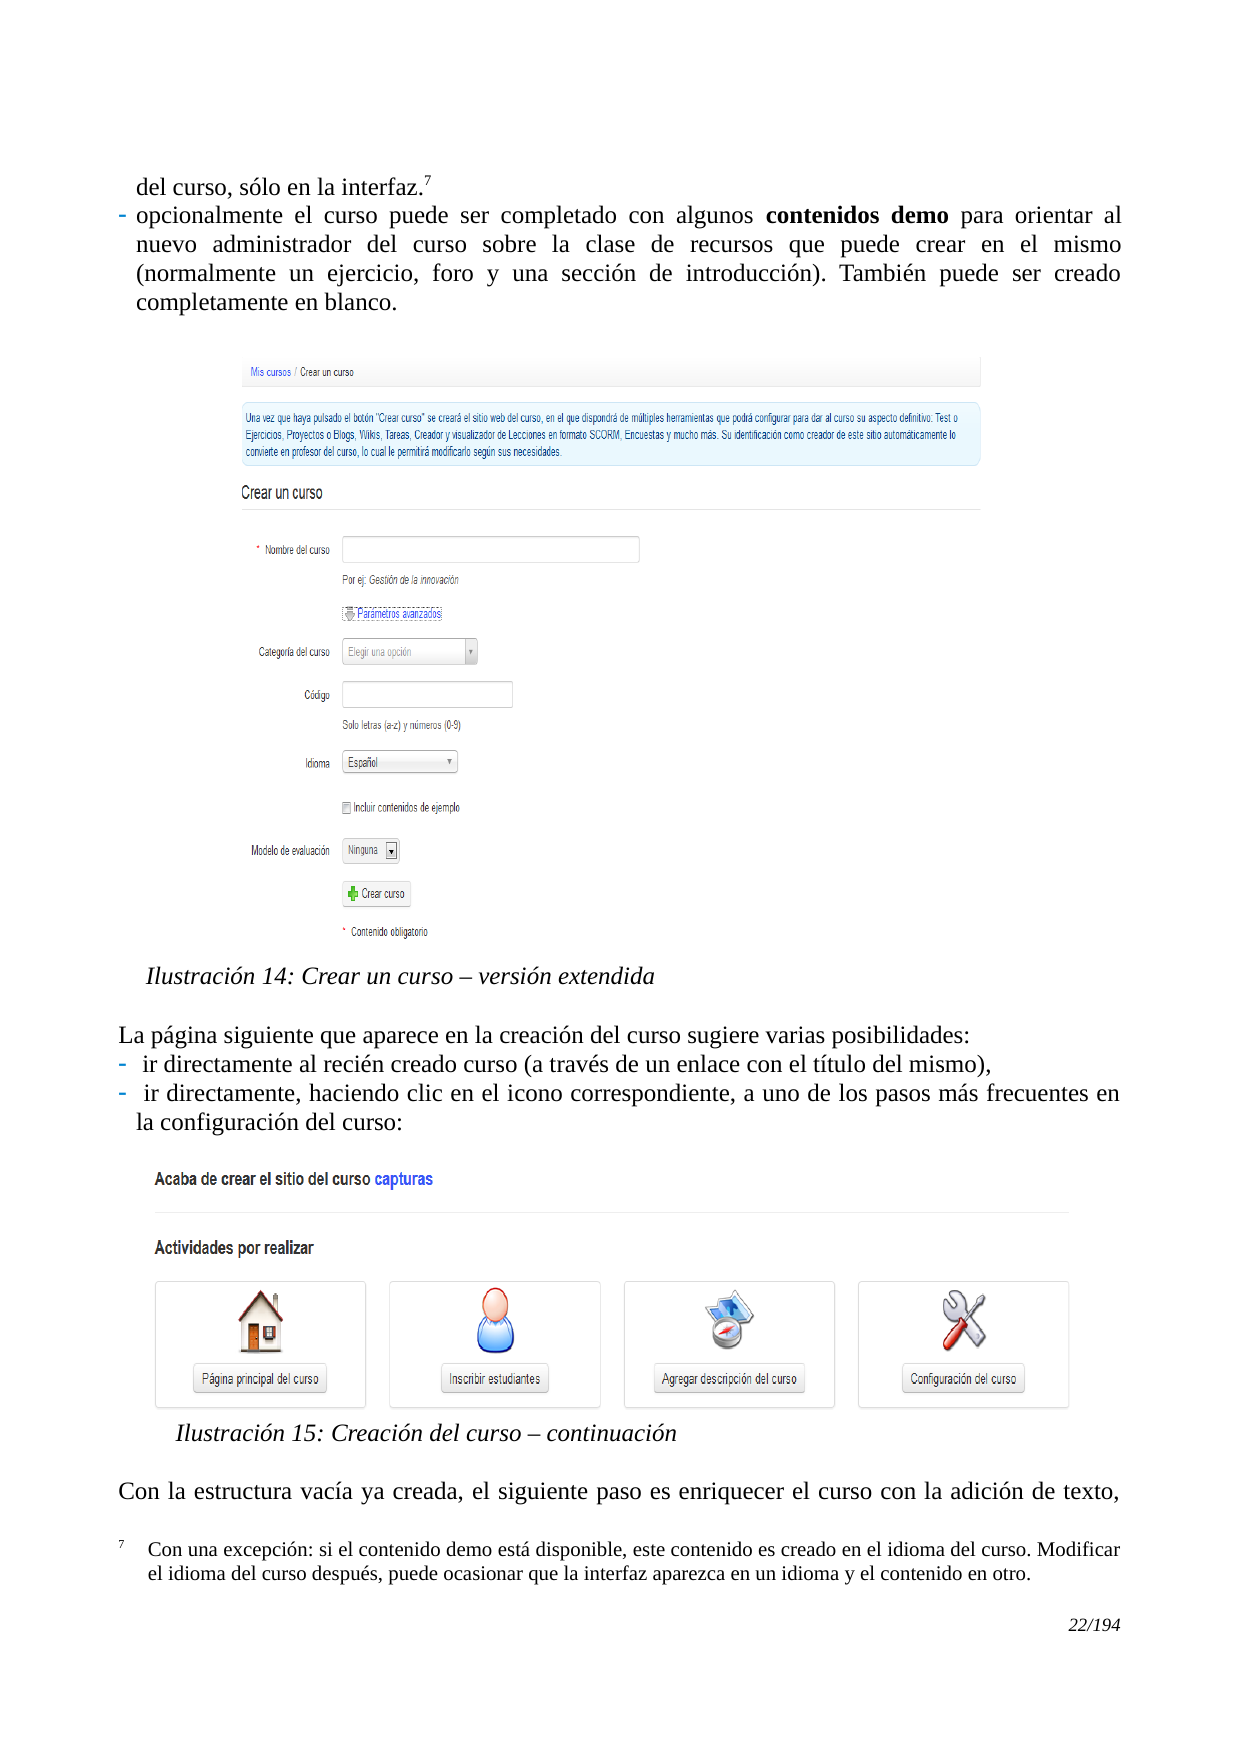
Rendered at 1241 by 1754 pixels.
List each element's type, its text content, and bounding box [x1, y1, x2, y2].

text Ilustración 14: Crear un curso – versión extendida [146, 961, 1113, 990]
list ir directamente al recién creado curso (a través de un enlace con el título del mismo), [118, 1049, 1122, 1078]
list ir directamente, haciendo clic en el icono correspondiente, a uno de los pasos más frecuentes en la configuración del curso: [118, 1078, 1122, 1135]
list opcionalmente el curso puede ser completado con algunos contenidos demo para orientar al nuevo administrador del curso sobre la clase de recursos que puede crear en el mismo (normalmente un ejercicio, foro y una sección de introducción). También puede ser creado completamente en blanco. [118, 200, 1122, 315]
text Ilustración 15: Creación del curso – continuación [175, 1419, 1065, 1447]
picture [242, 357, 984, 943]
list Con una excepción: si el contenido demo está disponible, este contenido es creado en el idioma del curso. Modificar el idioma del curso después, puede ocasionar que la interfaz aparezca en un idioma y el contenido en otro. [118, 1537, 1122, 1585]
text Con la estructura vacía ya creada, el siguiente paso es enriquecer el curso con la adición de texto, [118, 1476, 1122, 1504]
list del curso, sólo en la interfaz. [118, 172, 1122, 200]
picture [150, 1153, 1075, 1419]
text La página siguiente que aparece en la creación del curso sugiere varias posibilidades: [118, 1020, 1122, 1049]
